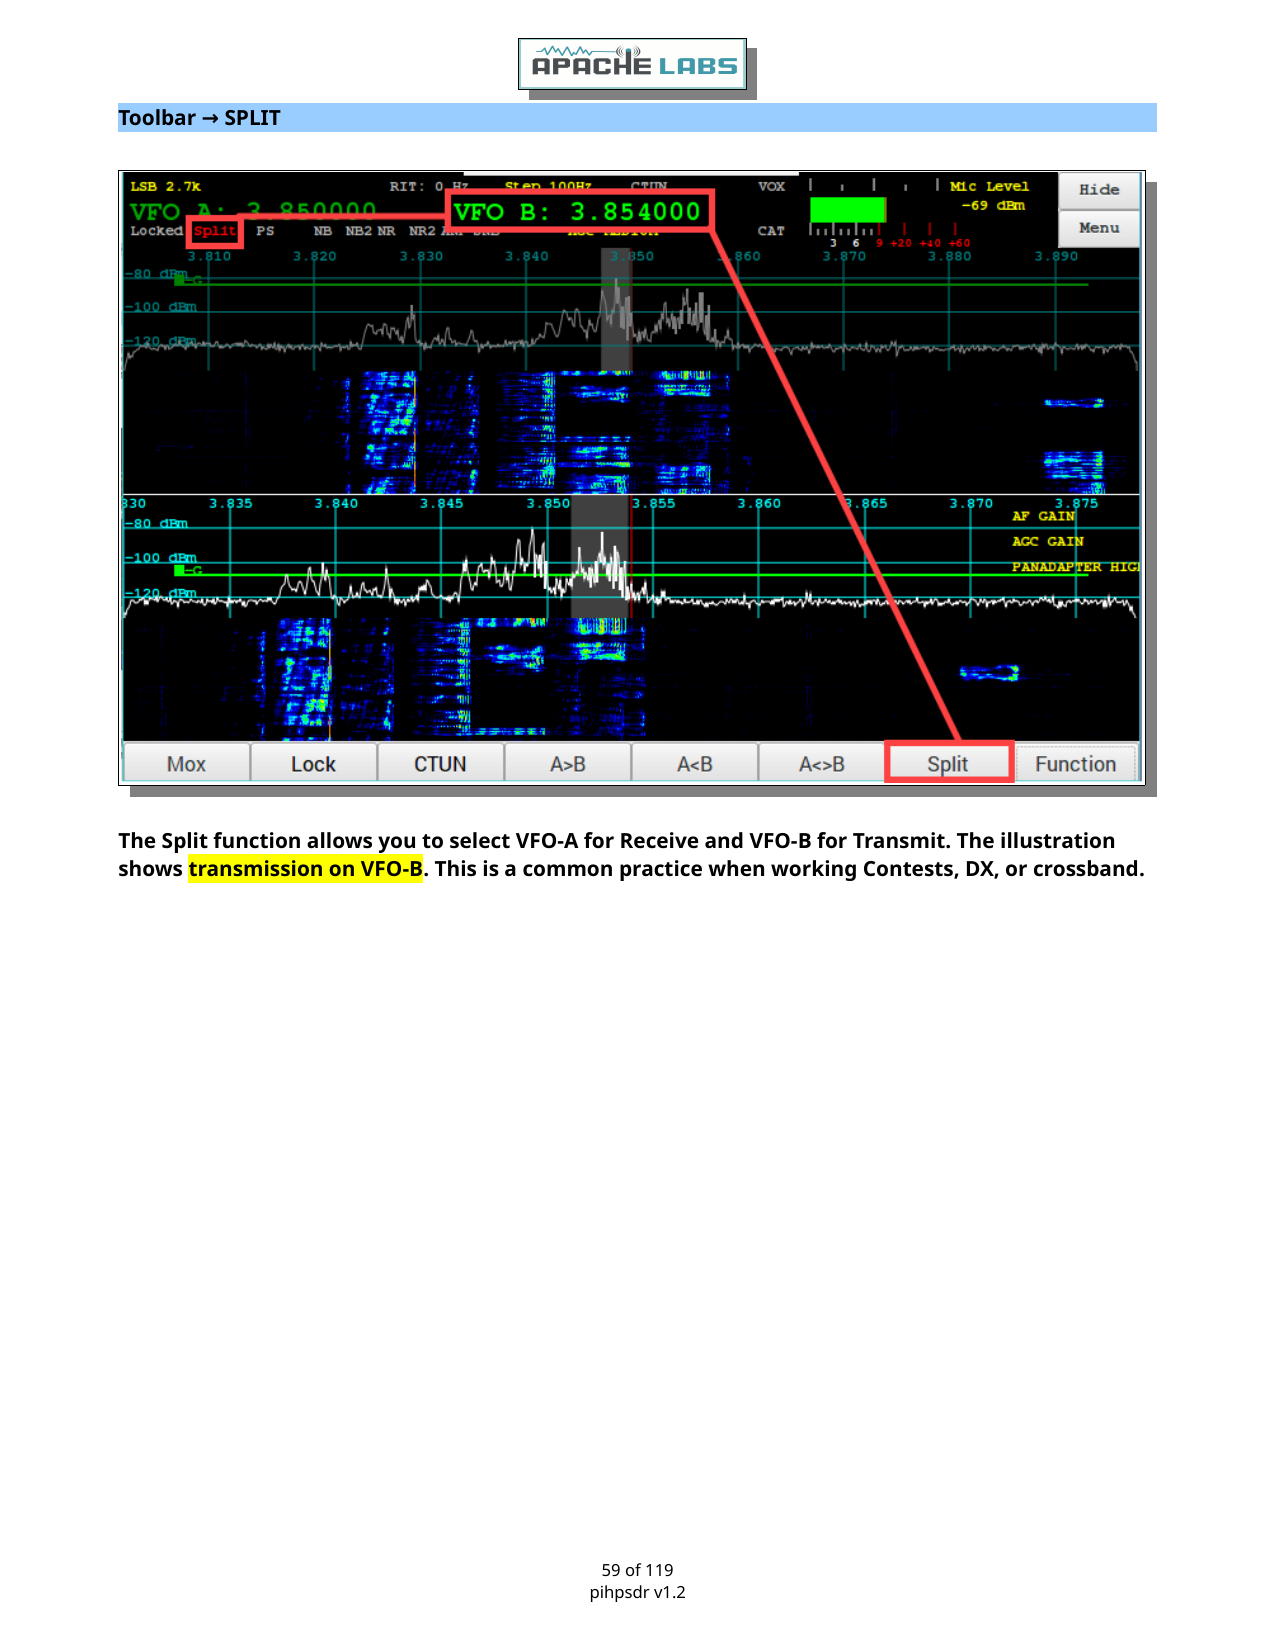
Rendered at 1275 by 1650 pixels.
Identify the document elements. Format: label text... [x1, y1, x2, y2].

list The Split function allows you to select VFO-A for Receive and VFO-B for Transmit. The illustration shows transmission on VFO-B. This is a common practice when working Contests, DX, or crossband. [118, 826, 1157, 883]
picture [121, 172, 1142, 783]
picture [521, 40, 744, 87]
subtitle Toolbar → SPLIT [118, 103, 1157, 132]
